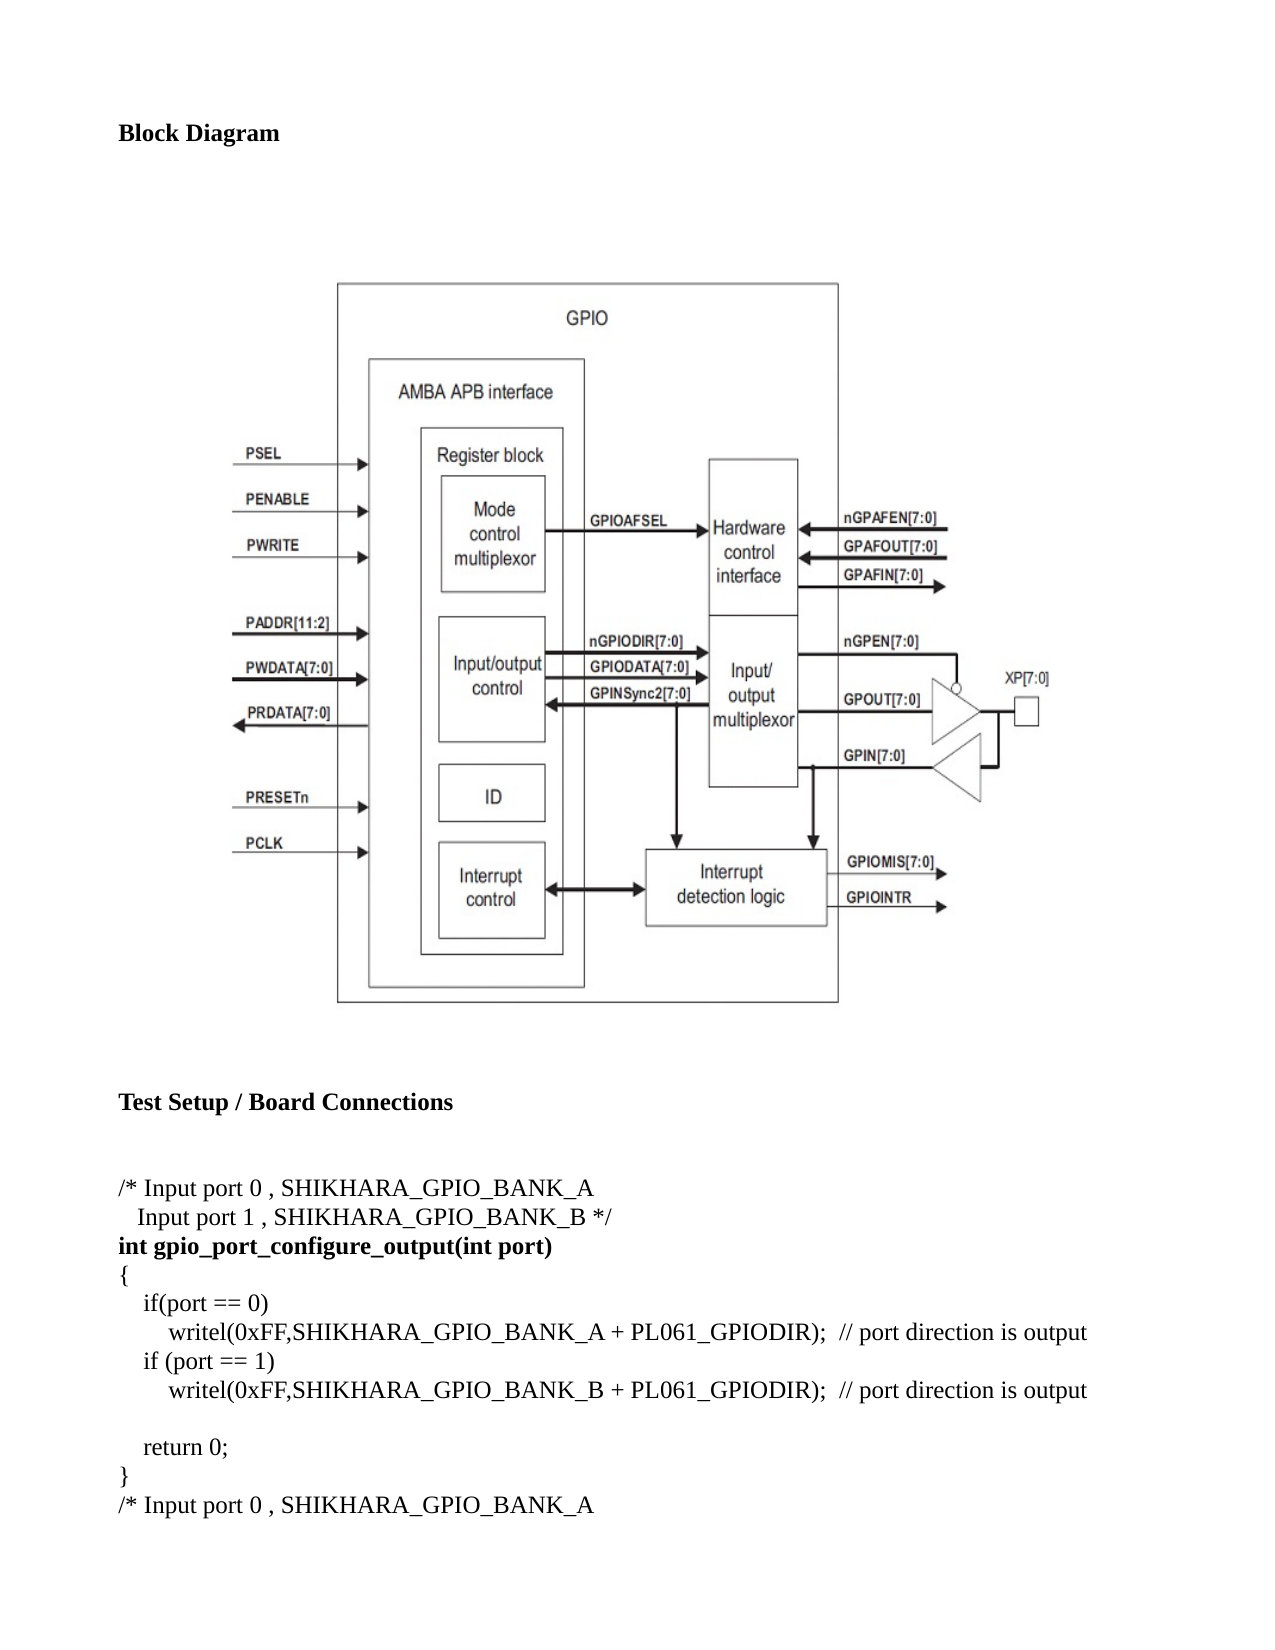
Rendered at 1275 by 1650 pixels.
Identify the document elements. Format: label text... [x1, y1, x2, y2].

text writel(0xFF,SHIKHARA_GPIO_BANK_B + PL061_GPIODIR); // port direction is output [118, 1375, 1157, 1403]
text } [118, 1461, 1157, 1490]
text { [118, 1260, 1157, 1288]
text if (port == 1) [118, 1346, 1157, 1375]
text int gpio_port_configure_output(int port) [118, 1231, 1157, 1260]
text if(port == 0) [118, 1288, 1157, 1317]
subtitle Block Diagram [118, 118, 1157, 147]
text Input port 1 , SHIKHARA_GPIO_BANK_B */ [118, 1202, 1157, 1231]
picture [212, 256, 1063, 1035]
text /* Input port 0 , SHIKHARA_GPIO_BANK_A [118, 1173, 1157, 1202]
text /* Input port 0 , SHIKHARA_GPIO_BANK_A [118, 1490, 1157, 1518]
text return 0; [118, 1432, 1157, 1461]
subtitle Test Setup / Board Connections [118, 1087, 1157, 1116]
text writel(0xFF,SHIKHARA_GPIO_BANK_A + PL061_GPIODIR); // port direction is output [118, 1317, 1157, 1346]
